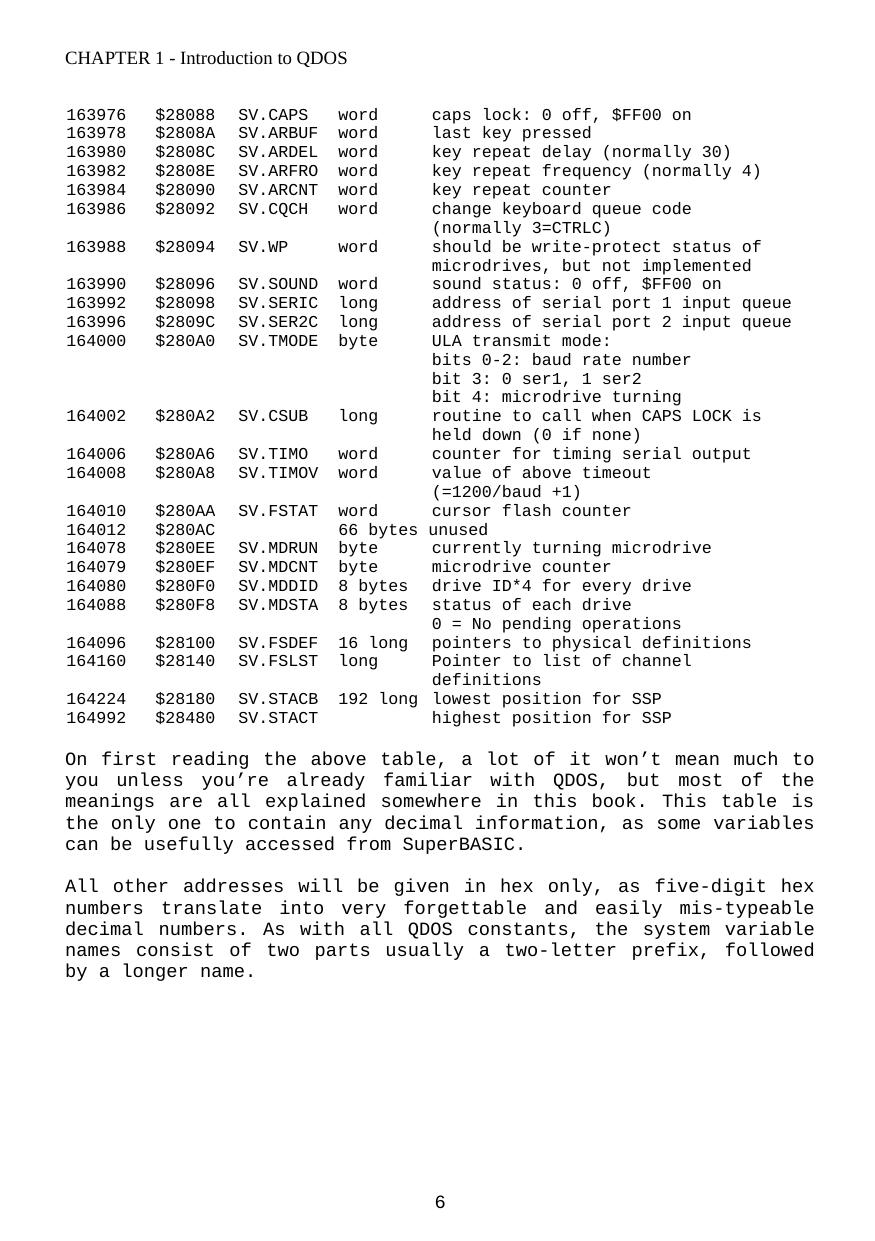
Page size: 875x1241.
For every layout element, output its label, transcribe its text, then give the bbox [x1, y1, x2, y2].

table_cell should be write-protect status of microdrives, but not implemented [432, 238, 802, 276]
table_cell 164078 [66, 540, 155, 559]
table_cell SV.FSLST [238, 653, 338, 691]
table_cell key repeat frequency (normally 4) [432, 163, 802, 182]
table_cell 163992 [66, 295, 155, 314]
table_cell $28092 [155, 201, 238, 238]
table_cell SV.MDDID [238, 578, 338, 596]
table_cell [238, 521, 338, 540]
table_cell $280F8 [155, 596, 238, 634]
table_cell cursor flash counter [432, 502, 802, 521]
table_cell word [338, 125, 432, 144]
table_cell $280A8 [155, 465, 238, 502]
table_cell change keyboard queue code (normally 3=CTRLC) [432, 201, 802, 238]
table_cell 163978 [66, 125, 155, 144]
table_cell $280F0 [155, 578, 238, 596]
table_cell SV.SER2C [238, 314, 338, 332]
table_cell last key pressed [432, 125, 802, 144]
table_cell pointers to physical definitions [432, 634, 802, 653]
table_cell SV.ARFRO [238, 163, 338, 182]
table_cell 8 bytes [338, 596, 432, 634]
table_cell $280EE [155, 540, 238, 559]
table_cell SV.STACT [238, 710, 338, 728]
table_cell highest position for SSP [432, 710, 802, 728]
table_cell SV.TMODE [238, 333, 338, 408]
table_cell 192 long [338, 691, 432, 709]
table_cell value of above timeout (=1200/baud +1) [432, 465, 802, 502]
table_cell SV.STACB [238, 691, 338, 709]
table_cell byte [338, 559, 432, 578]
table_cell key repeat counter [432, 182, 802, 201]
text On first reading the above table, a lot of it won’t mean much to you unless you’re already familiar with QDOS, but most of the meanings are all explained somewhere in this book. This table is the only one to contain any decimal information, as some variables can be usefully accessed from SuperBASIC. [65, 750, 815, 856]
table_cell $28094 [155, 238, 238, 276]
table_cell $280A2 [155, 408, 238, 446]
table_cell 163986 [66, 201, 155, 238]
table_cell 163996 [66, 314, 155, 332]
table_cell $2808A [155, 125, 238, 144]
table_cell SV.SERIC [238, 295, 338, 314]
table_cell word [338, 106, 432, 125]
table_cell $28140 [155, 653, 238, 691]
table_cell 164079 [66, 559, 155, 578]
table_cell $28090 [155, 182, 238, 201]
table_cell 164992 [66, 710, 155, 728]
table_cell 164010 [66, 502, 155, 521]
table_cell SV.ARDEL [238, 144, 338, 163]
table_cell $280AA [155, 502, 238, 521]
table_cell 164006 [66, 446, 155, 464]
table_cell microdrive counter [432, 559, 802, 578]
table_cell long [338, 408, 432, 446]
table_cell 163990 [66, 276, 155, 295]
table_cell SV.CQCH [238, 201, 338, 238]
table_cell $28098 [155, 295, 238, 314]
table_cell SV.MDRUN [238, 540, 338, 559]
table_cell drive ID*4 for every drive [432, 578, 802, 596]
table_cell caps lock: 0 off, $FF00 on [432, 106, 802, 125]
table_cell address of serial port 2 input queue [432, 314, 802, 332]
table_cell $28088 [155, 106, 238, 125]
table_cell $2808C [155, 144, 238, 163]
table_cell address of serial port 1 input queue [432, 295, 802, 314]
table_cell long [338, 653, 432, 691]
table_cell 163980 [66, 144, 155, 163]
table_cell counter for timing serial output [432, 446, 802, 464]
table_cell byte [338, 540, 432, 559]
table_cell Pointer to list of channel definitions [432, 653, 802, 691]
table_cell word [338, 201, 432, 238]
table_cell $28096 [155, 276, 238, 295]
table_cell $280EF [155, 559, 238, 578]
table_cell 164080 [66, 578, 155, 596]
table_cell word [338, 163, 432, 182]
table_cell word [338, 446, 432, 464]
table_cell 164012 [66, 521, 155, 540]
table_cell $28100 [155, 634, 238, 653]
table_cell 163984 [66, 182, 155, 201]
table_cell word [338, 182, 432, 201]
table_cell SV.TIMOV [238, 465, 338, 502]
table_cell 164088 [66, 596, 155, 634]
text All other addresses will be given in hex only, as five-digit hex numbers translate into very forgettable and easily mis-typeable decimal numbers. As with all QDOS constants, the system variable names consist of two parts usually a two-letter prefix, followed by a longer name. [65, 877, 815, 983]
table_cell lowest position for SSP [432, 691, 802, 709]
table_cell $280AC [155, 521, 238, 540]
table_cell $28180 [155, 691, 238, 709]
table_cell word [338, 238, 432, 276]
table_cell 16 long [338, 634, 432, 653]
table_cell 8 bytes [338, 578, 432, 596]
table_cell 66 bytes unused [338, 521, 802, 540]
table_cell 164002 [66, 408, 155, 446]
table_cell $2808E [155, 163, 238, 182]
table_cell 163976 [66, 106, 155, 125]
table_cell 164096 [66, 634, 155, 653]
table_cell status of each drive 0 = No pending operations [432, 596, 802, 634]
table_cell SV.SOUND [238, 276, 338, 295]
table_cell [338, 710, 432, 728]
table_cell long [338, 295, 432, 314]
table_cell $280A0 [155, 333, 238, 408]
table_cell SV.WP [238, 238, 338, 276]
table_cell SV.FSDEF [238, 634, 338, 653]
table_cell 163988 [66, 238, 155, 276]
table_cell word [338, 465, 432, 502]
table_cell 164160 [66, 653, 155, 691]
table_cell sound status: 0 off, $FF00 on [432, 276, 802, 295]
table_cell currently turning microdrive [432, 540, 802, 559]
table_cell word [338, 144, 432, 163]
table_cell $2809C [155, 314, 238, 332]
table_cell ULA transmit mode: bits 0-2: baud rate number bit 3: 0 ser1, 1 ser2 bit 4: microdrive turning [432, 333, 802, 408]
table_cell SV.TIMO [238, 446, 338, 464]
table_cell SV.CAPS [238, 106, 338, 125]
table_cell word [338, 276, 432, 295]
table_cell 163982 [66, 163, 155, 182]
table_cell routine to call when CAPS LOCK is held down (0 if none) [432, 408, 802, 446]
table_cell word [338, 502, 432, 521]
table_cell 164224 [66, 691, 155, 709]
table_cell SV.MDSTA [238, 596, 338, 634]
table_cell long [338, 314, 432, 332]
table_cell 164008 [66, 465, 155, 502]
table_cell $28480 [155, 710, 238, 728]
table_cell 164000 [66, 333, 155, 408]
table_cell byte [338, 333, 432, 408]
table_cell key repeat delay (normally 30) [432, 144, 802, 163]
table_cell SV.ARBUF [238, 125, 338, 144]
table_cell SV.CSUB [238, 408, 338, 446]
table_cell SV.MDCNT [238, 559, 338, 578]
table_cell $280A6 [155, 446, 238, 464]
table_cell SV.ARCNT [238, 182, 338, 201]
table_cell SV.FSTAT [238, 502, 338, 521]
